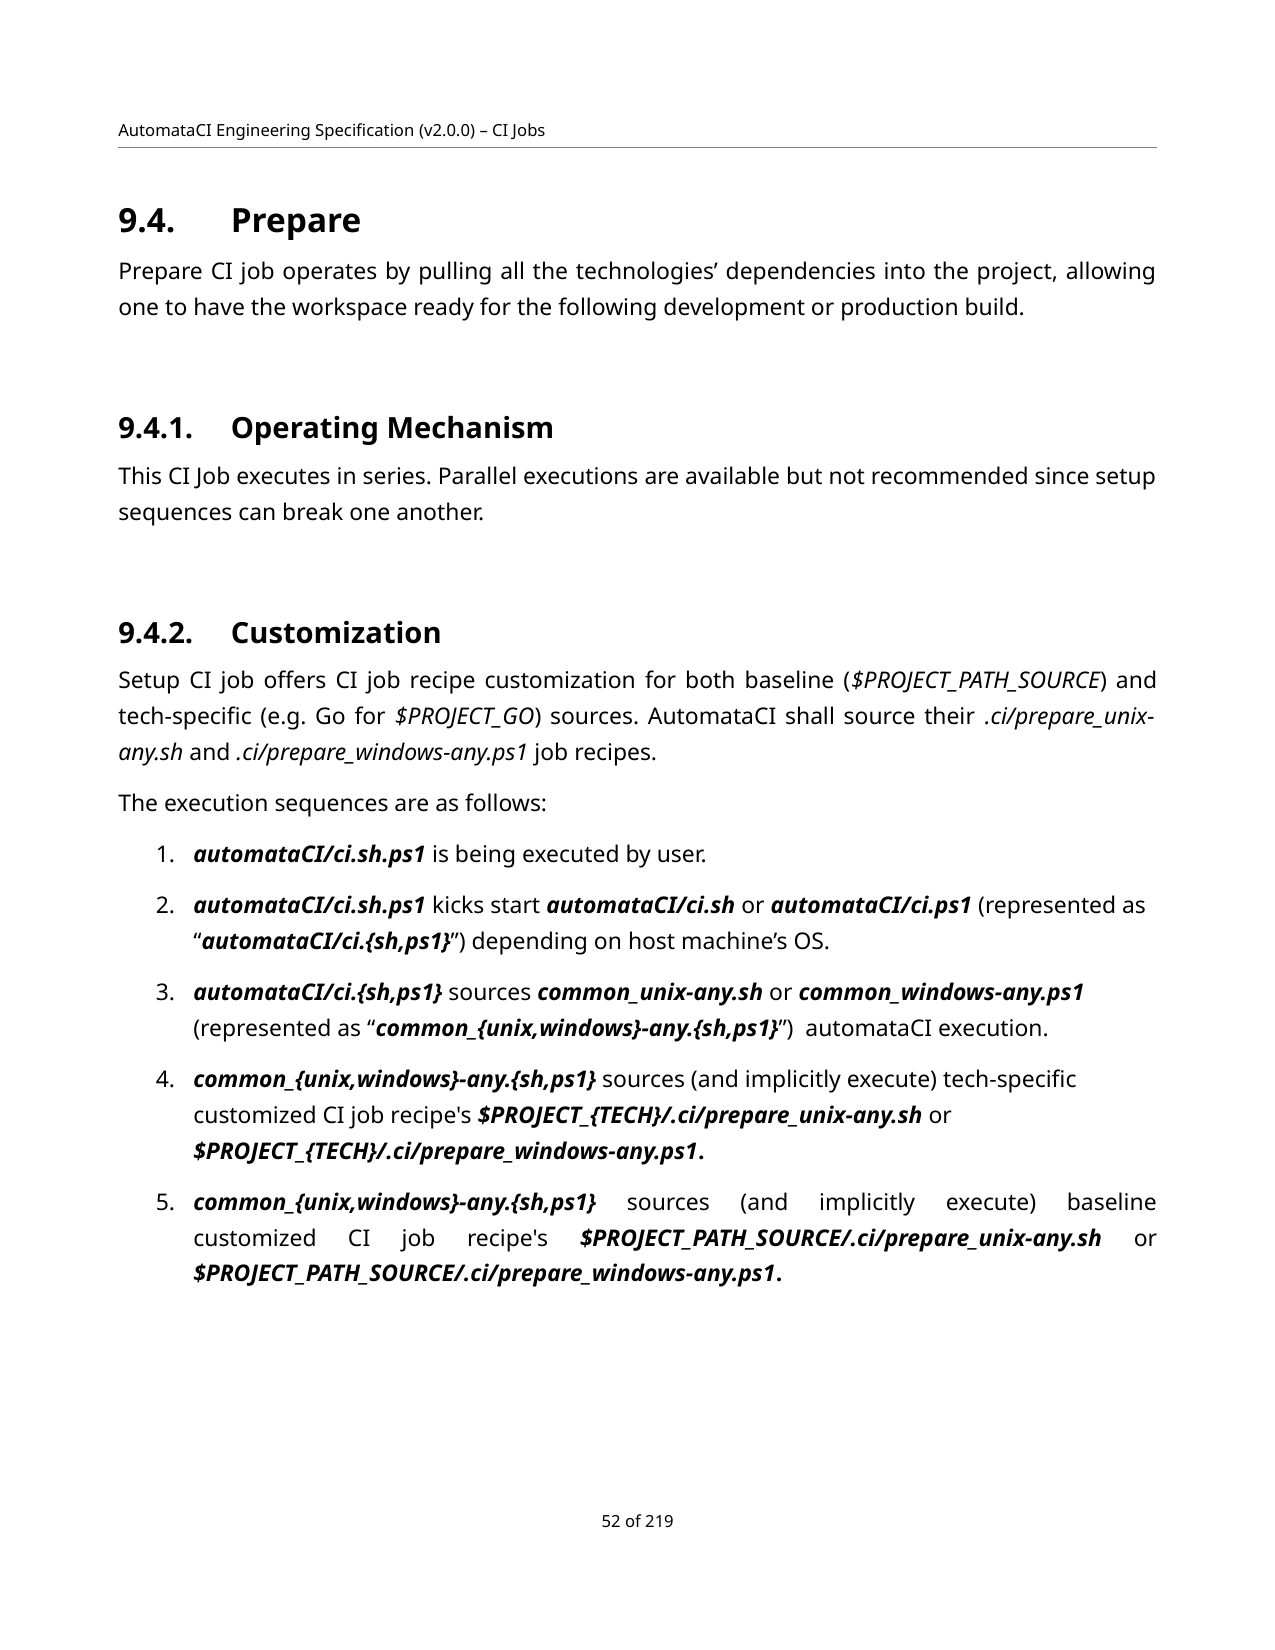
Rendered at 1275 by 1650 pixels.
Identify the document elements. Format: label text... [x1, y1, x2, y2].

subtitle Operating Mechanism [118, 407, 1157, 447]
text Prepare CI job operates by pulling all the technologies’ dependencies into the project, allowing one to have the workspace ready for the following development or production build. [118, 255, 1157, 322]
list automataCI/ci.sh.ps1 kicks start automataCI/ci.sh or automataCI/ci.ps1 (represented as “automataCI/ci.{sh,ps1}”) depending on host machine’s OS. [156, 889, 1157, 956]
text Setup CI job offers CI job recipe customization for both baseline ($PROJECT_PATH_SOURCE) and tech-specific (e.g. Go for $PROJECT_GO) sources. AutomataCI shall source their .ci/prepare_unix-any.sh and .ci/prepare_windows-any.ps1 job recipes. [118, 664, 1157, 767]
subtitle Customization [118, 612, 1157, 652]
text The execution sequences are as follows: [118, 787, 1157, 818]
text This CI Job executes in series. Parallel executions are available but not recommended since setup sequences can break one another. [118, 460, 1157, 527]
list automataCI/ci.{sh,ps1} sources common_unix-any.sh or common_windows-any.ps1 (represented as “common_{unix,windows}-any.{sh,ps1}”) automataCI execution. [156, 976, 1157, 1043]
subtitle Prepare [118, 197, 1157, 243]
list automataCI/ci.sh.ps1 is being executed by user. [156, 838, 1157, 869]
list common_{unix,windows}-any.{sh,ps1} sources (and implicitly execute) baseline customized CI job recipe's $PROJECT_PATH_SOURCE/.ci/prepare_unix-any.sh or $PROJECT_PATH_SOURCE/.ci/prepare_windows-any.ps1. [156, 1186, 1157, 1289]
list common_{unix,windows}-any.{sh,ps1} sources (and implicitly execute) tech-specific customized CI job recipe's $PROJECT_{TECH}/.ci/prepare_unix-any.sh or $PROJECT_{TECH}/.ci/prepare_windows-any.ps1. [156, 1063, 1157, 1166]
